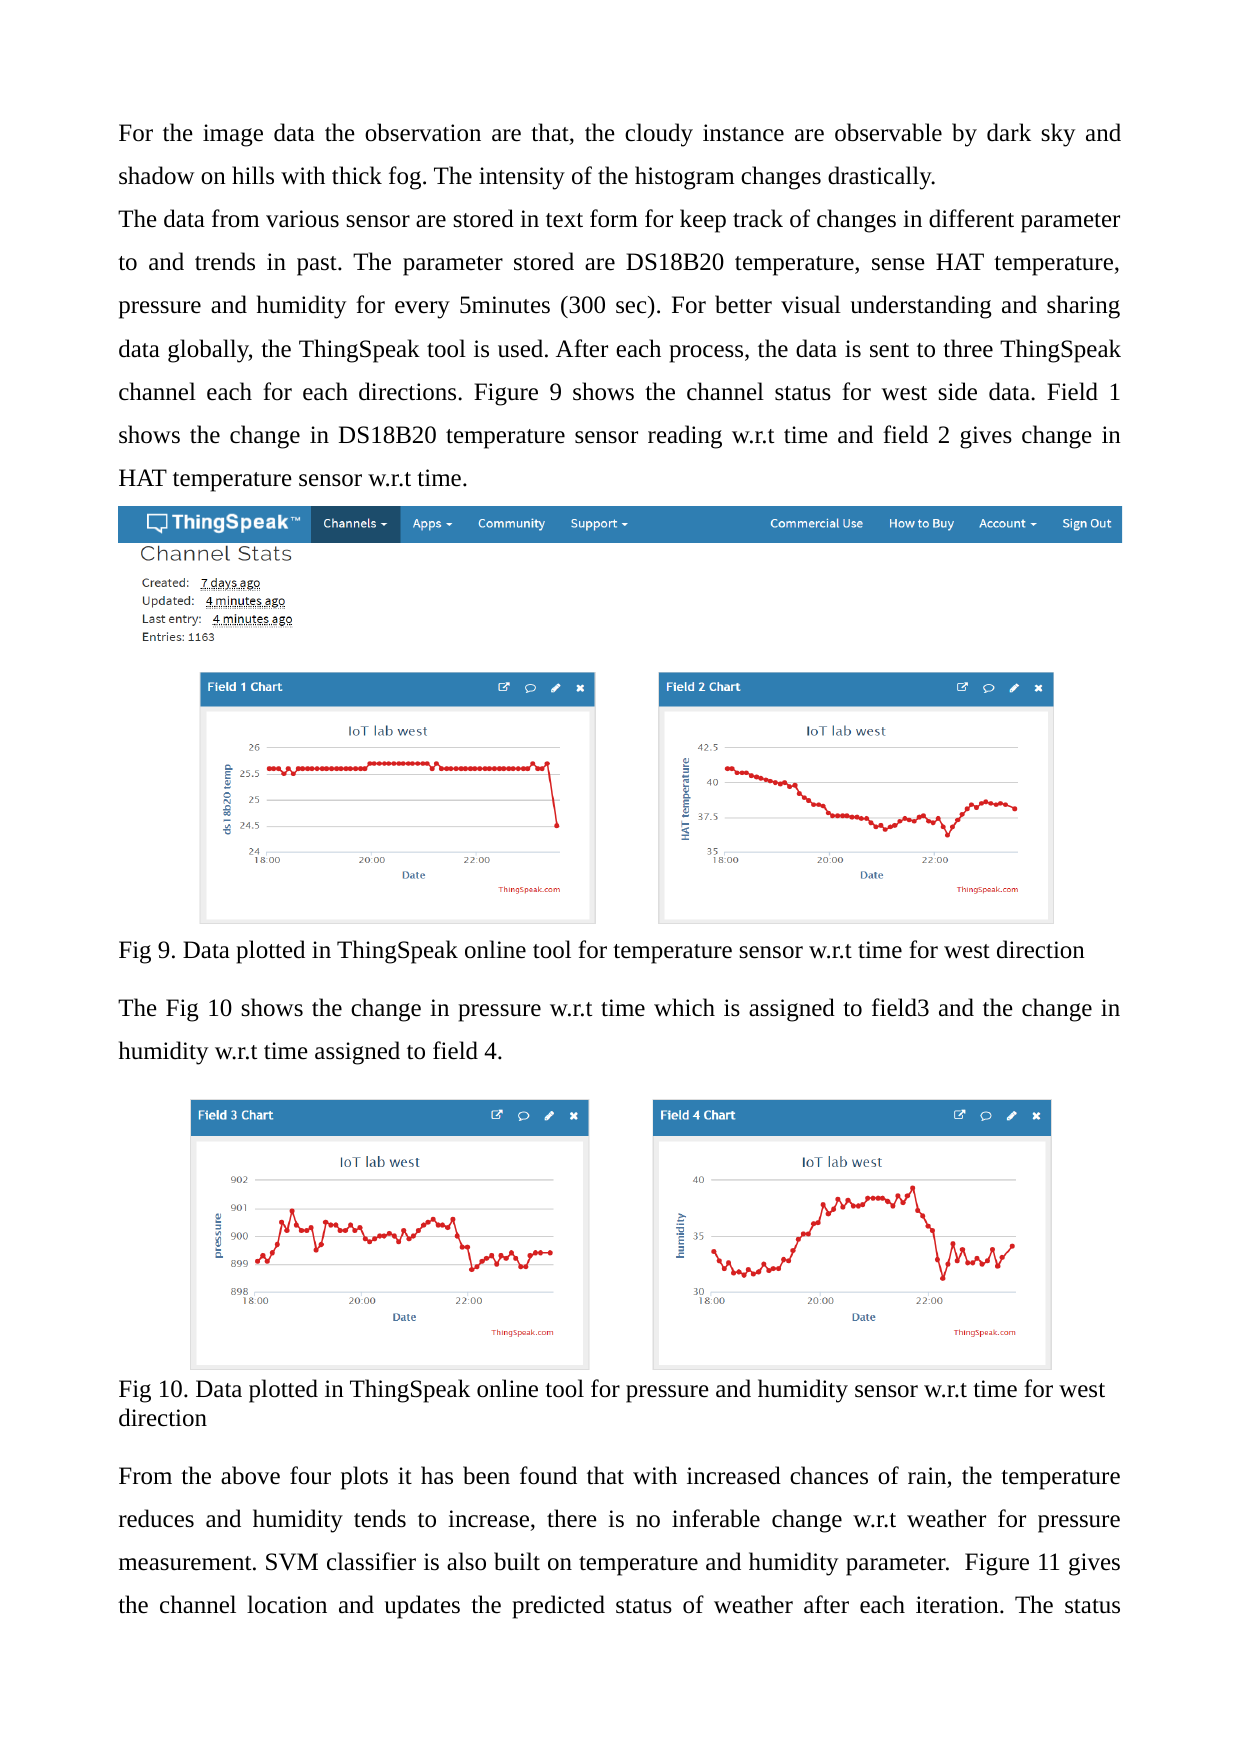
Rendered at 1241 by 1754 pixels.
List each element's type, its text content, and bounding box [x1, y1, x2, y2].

text From the above four plots it has been found that with increased chances of rain, the temperature reduces and humidity tends to increase, there is no inferable change w.r.t weather for pressure measurement. SVM classifier is also built on temperature and humidity parameter. Figure 11 gives the channel location and updates the predicted status of weather after each iteration. The status [118, 1461, 1122, 1619]
text For the image data the observation are that, the cloudy instance are observable by dark sky and shadow on hills with thick fog. The intensity of the histogram changes drastically. [118, 118, 1122, 190]
text The Fig 10 shows the change in pressure w.r.t time which is assigned to field3 and the change in humidity w.r.t time assigned to field 4. [118, 993, 1122, 1065]
text Fig 10. Data plotted in ThingSpeak online tool for pressure and humidity sensor w.r.t time for west direction [118, 1079, 1122, 1432]
picture [186, 1094, 1055, 1375]
text The data from various sensor are stored in text form for keep track of changes in different parameter to and trends in past. The parameter stored are DS18B20 temperature, sense HAT temperature, pressure and humidity for every 5minutes (300 sec). For better visual understanding and sharing data globally, the ThingSpeak tool is used. After each process, the data is sent to three ThingSpeak channel each for each directions. Figure 9 shows the channel status for west side data. Field 1 shows the change in DS18B20 temperature sensor reading w.r.t time and field 2 gives change in HAT temperature sensor w.r.t time. [118, 204, 1122, 492]
text Fig 9. Data plotted in ThingSpeak online tool for temperature sensor w.r.t time for west direction [118, 936, 1122, 964]
picture [118, 506, 1123, 936]
